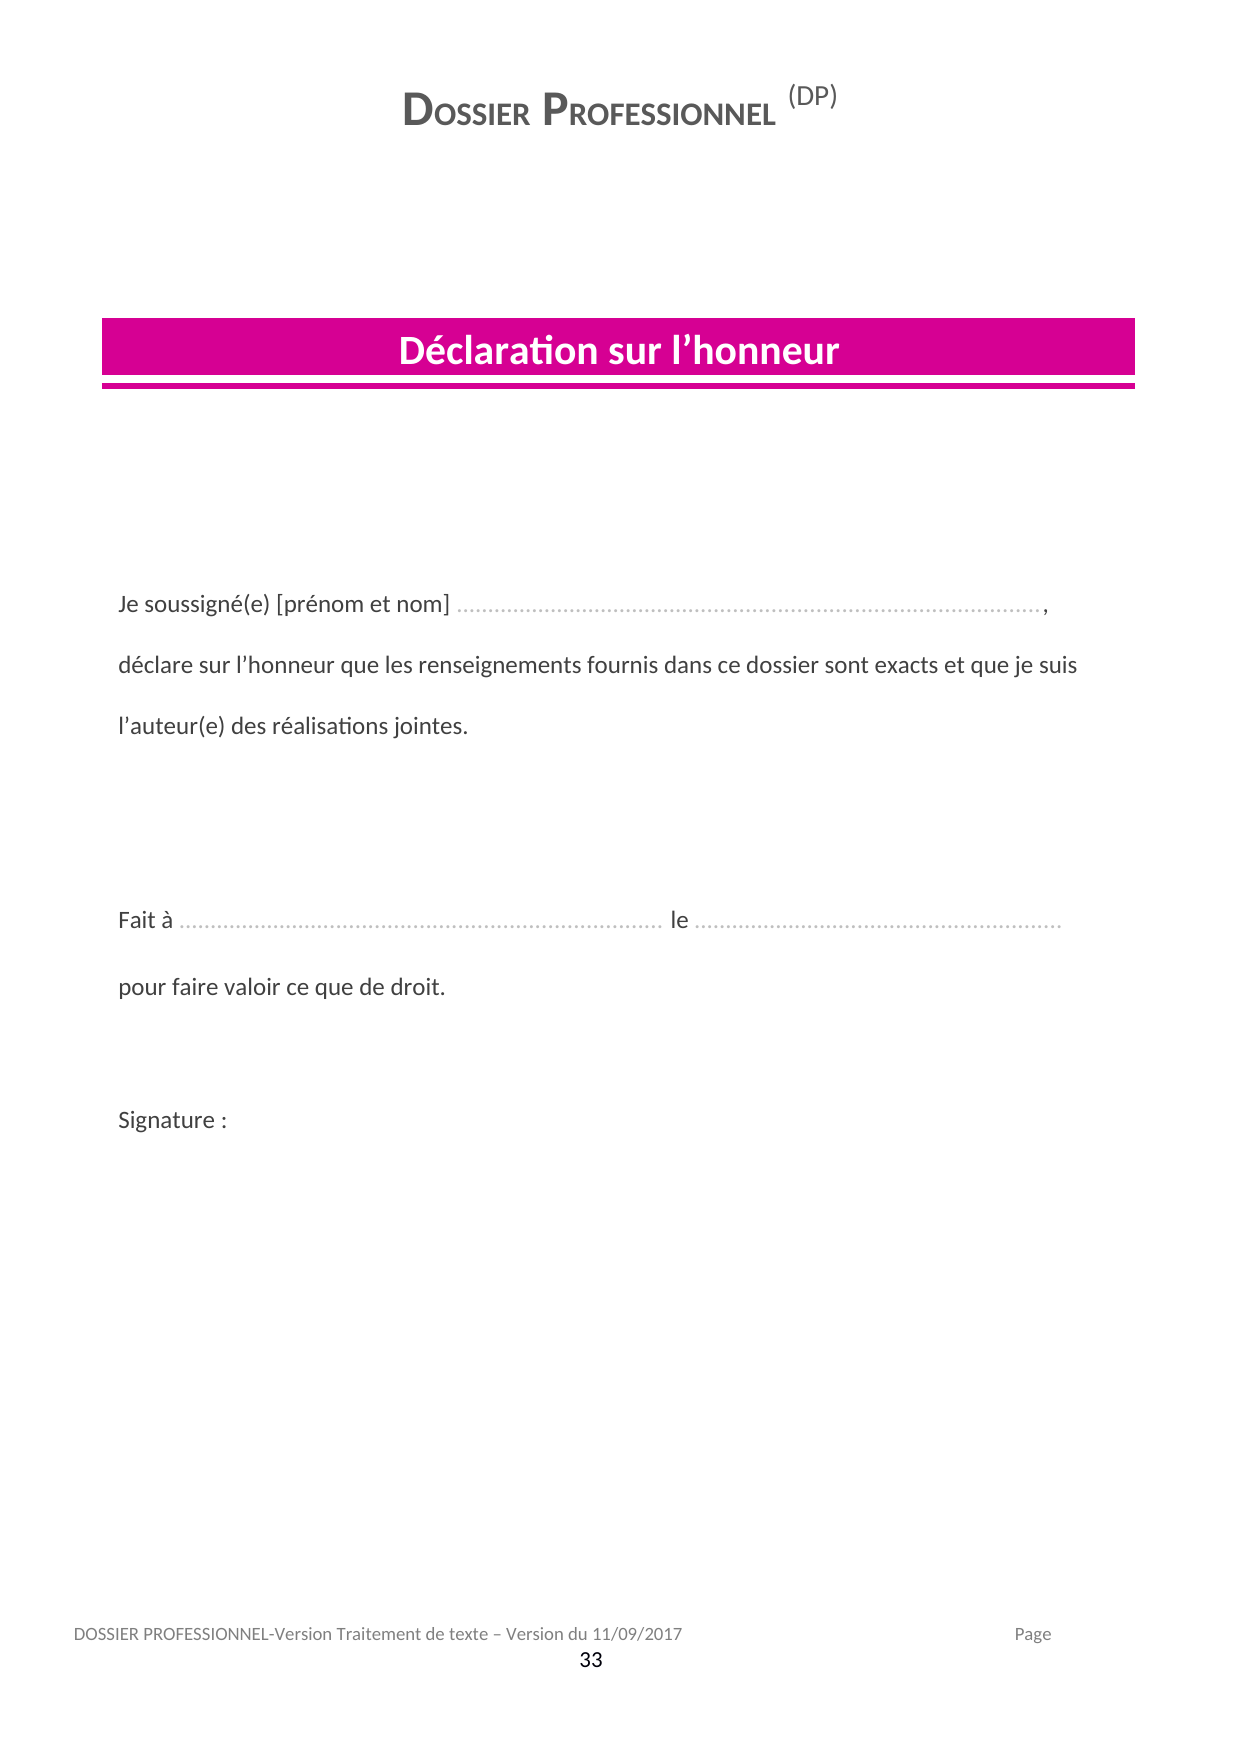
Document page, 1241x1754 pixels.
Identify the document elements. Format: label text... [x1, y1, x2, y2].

text pour faire valoir ce que de droit. [118, 971, 1122, 1002]
text déclare sur l’honneur que les renseignements fournis dans ce dossier sont exacts et que je suis l’auteur(e) des réalisations jointes. [118, 649, 1122, 741]
table_cell [102, 389, 1135, 442]
text Je soussigné(e) [prénom et nom] , [118, 588, 1122, 619]
table_header Déclaration sur l’honneur [102, 318, 1135, 375]
text Signature : [118, 1104, 1122, 1135]
text Fait à le [118, 904, 1122, 935]
table_cell [102, 375, 1135, 383]
